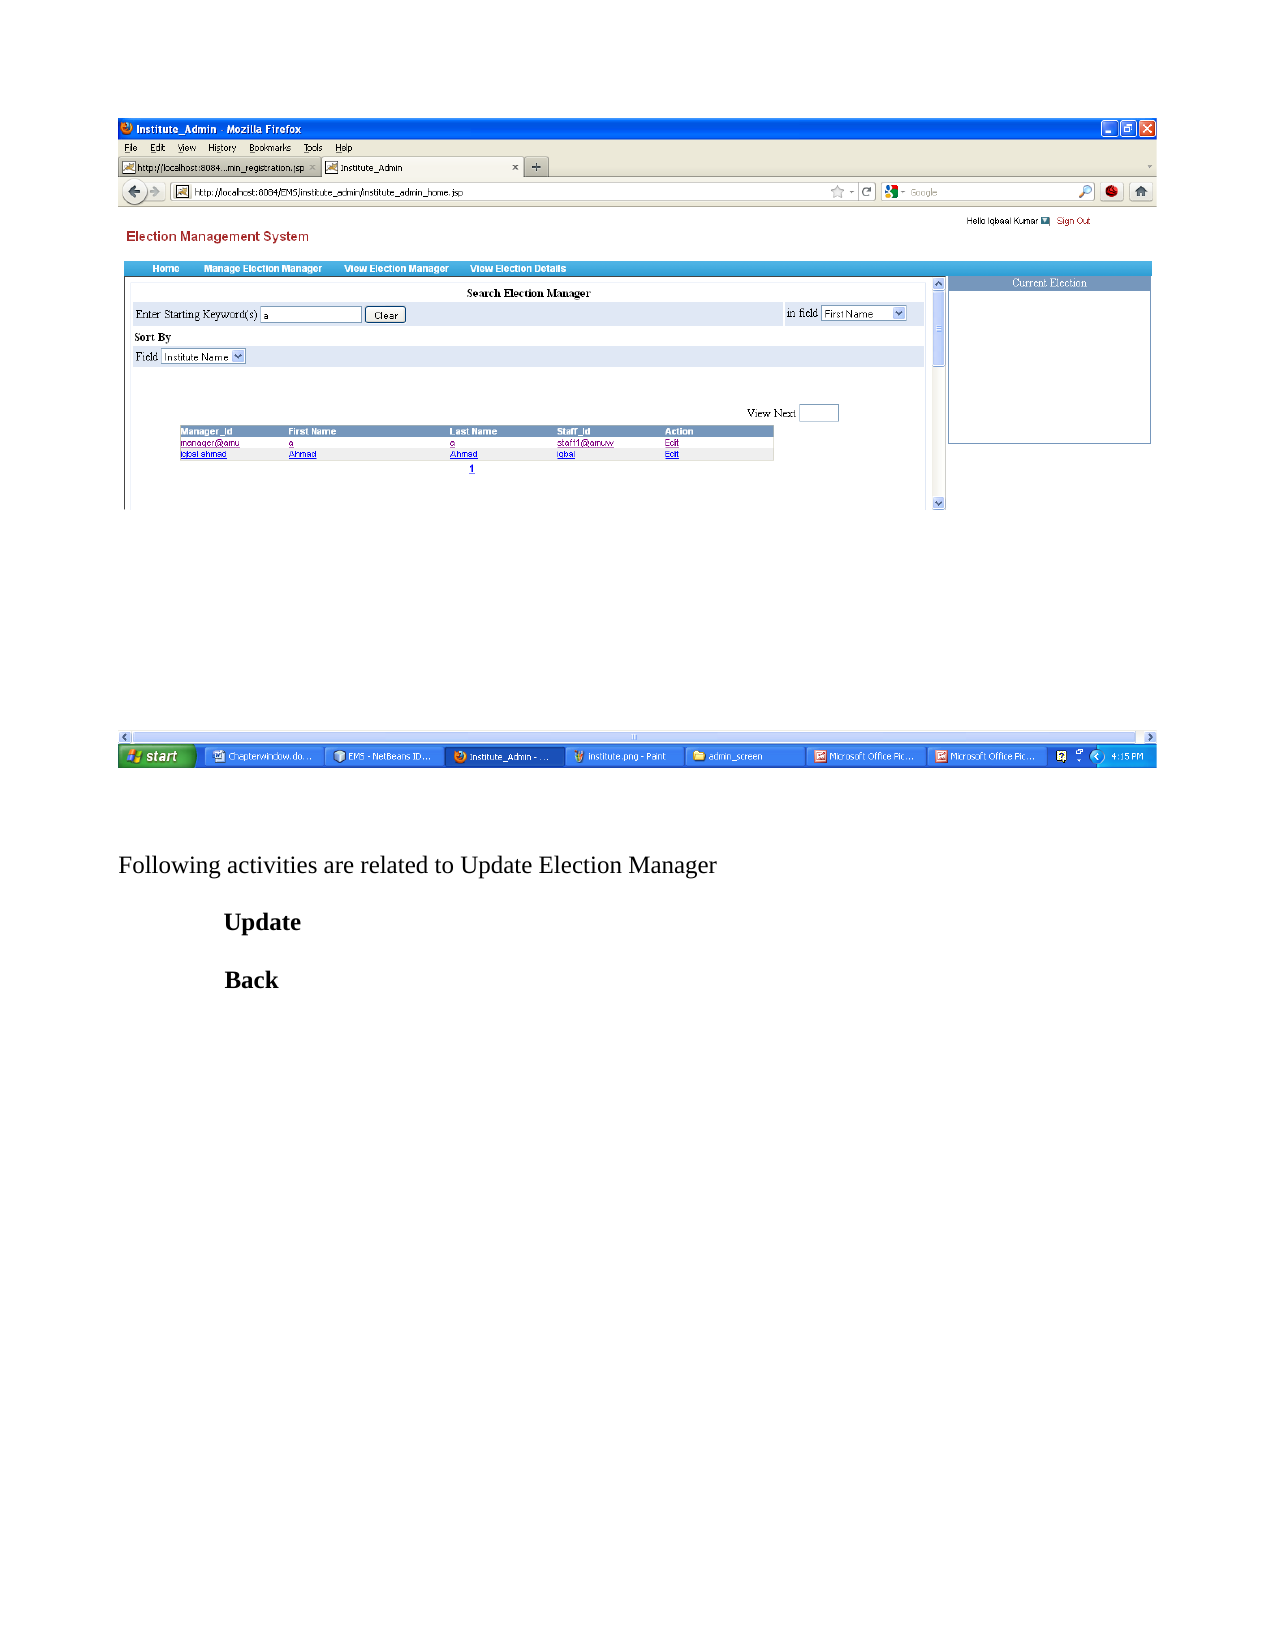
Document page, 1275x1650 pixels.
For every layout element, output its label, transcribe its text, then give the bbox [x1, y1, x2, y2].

text Following activities are related to Update Election Manager [118, 850, 1157, 878]
text Update [118, 907, 1157, 936]
text Back [118, 965, 1157, 993]
picture [118, 118, 1157, 768]
